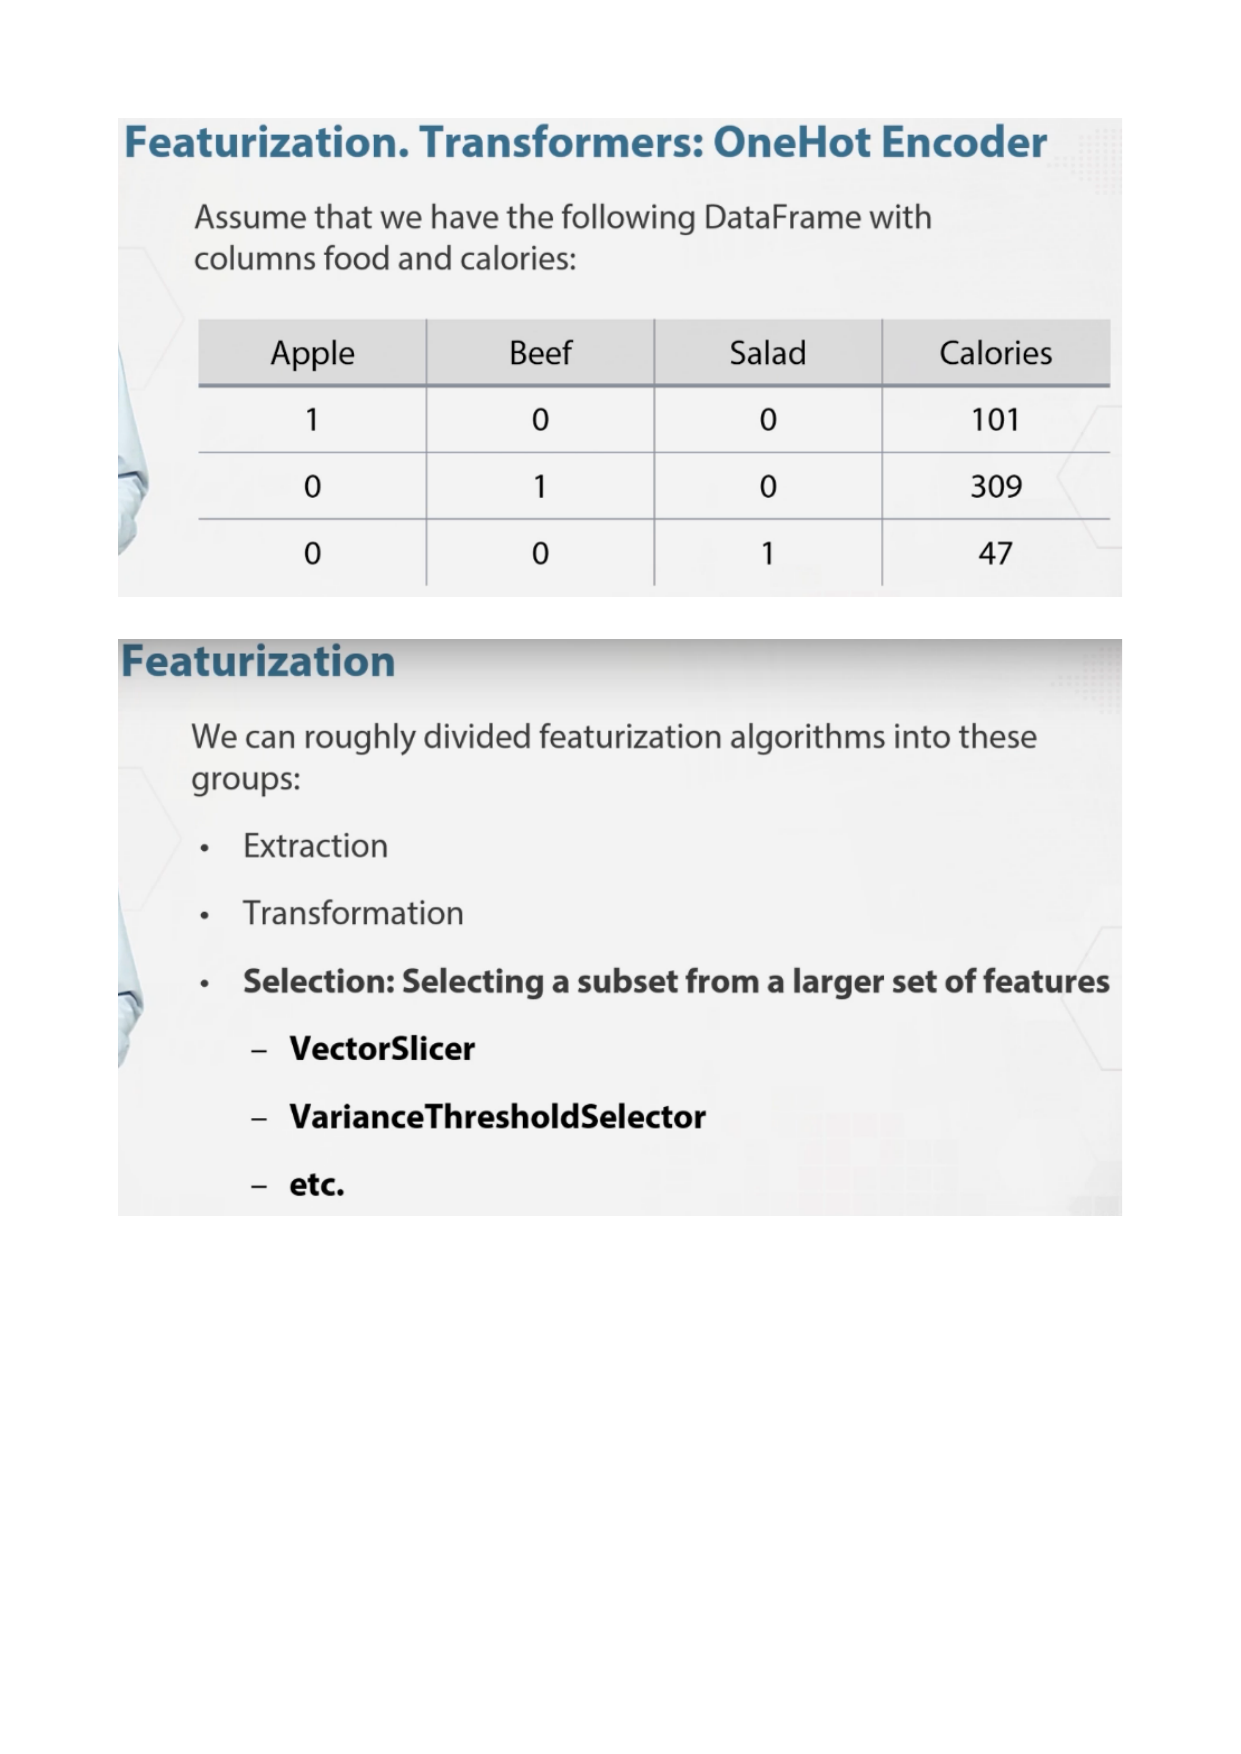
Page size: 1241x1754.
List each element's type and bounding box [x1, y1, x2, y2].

picture [118, 639, 1123, 1216]
picture [118, 118, 1123, 597]
